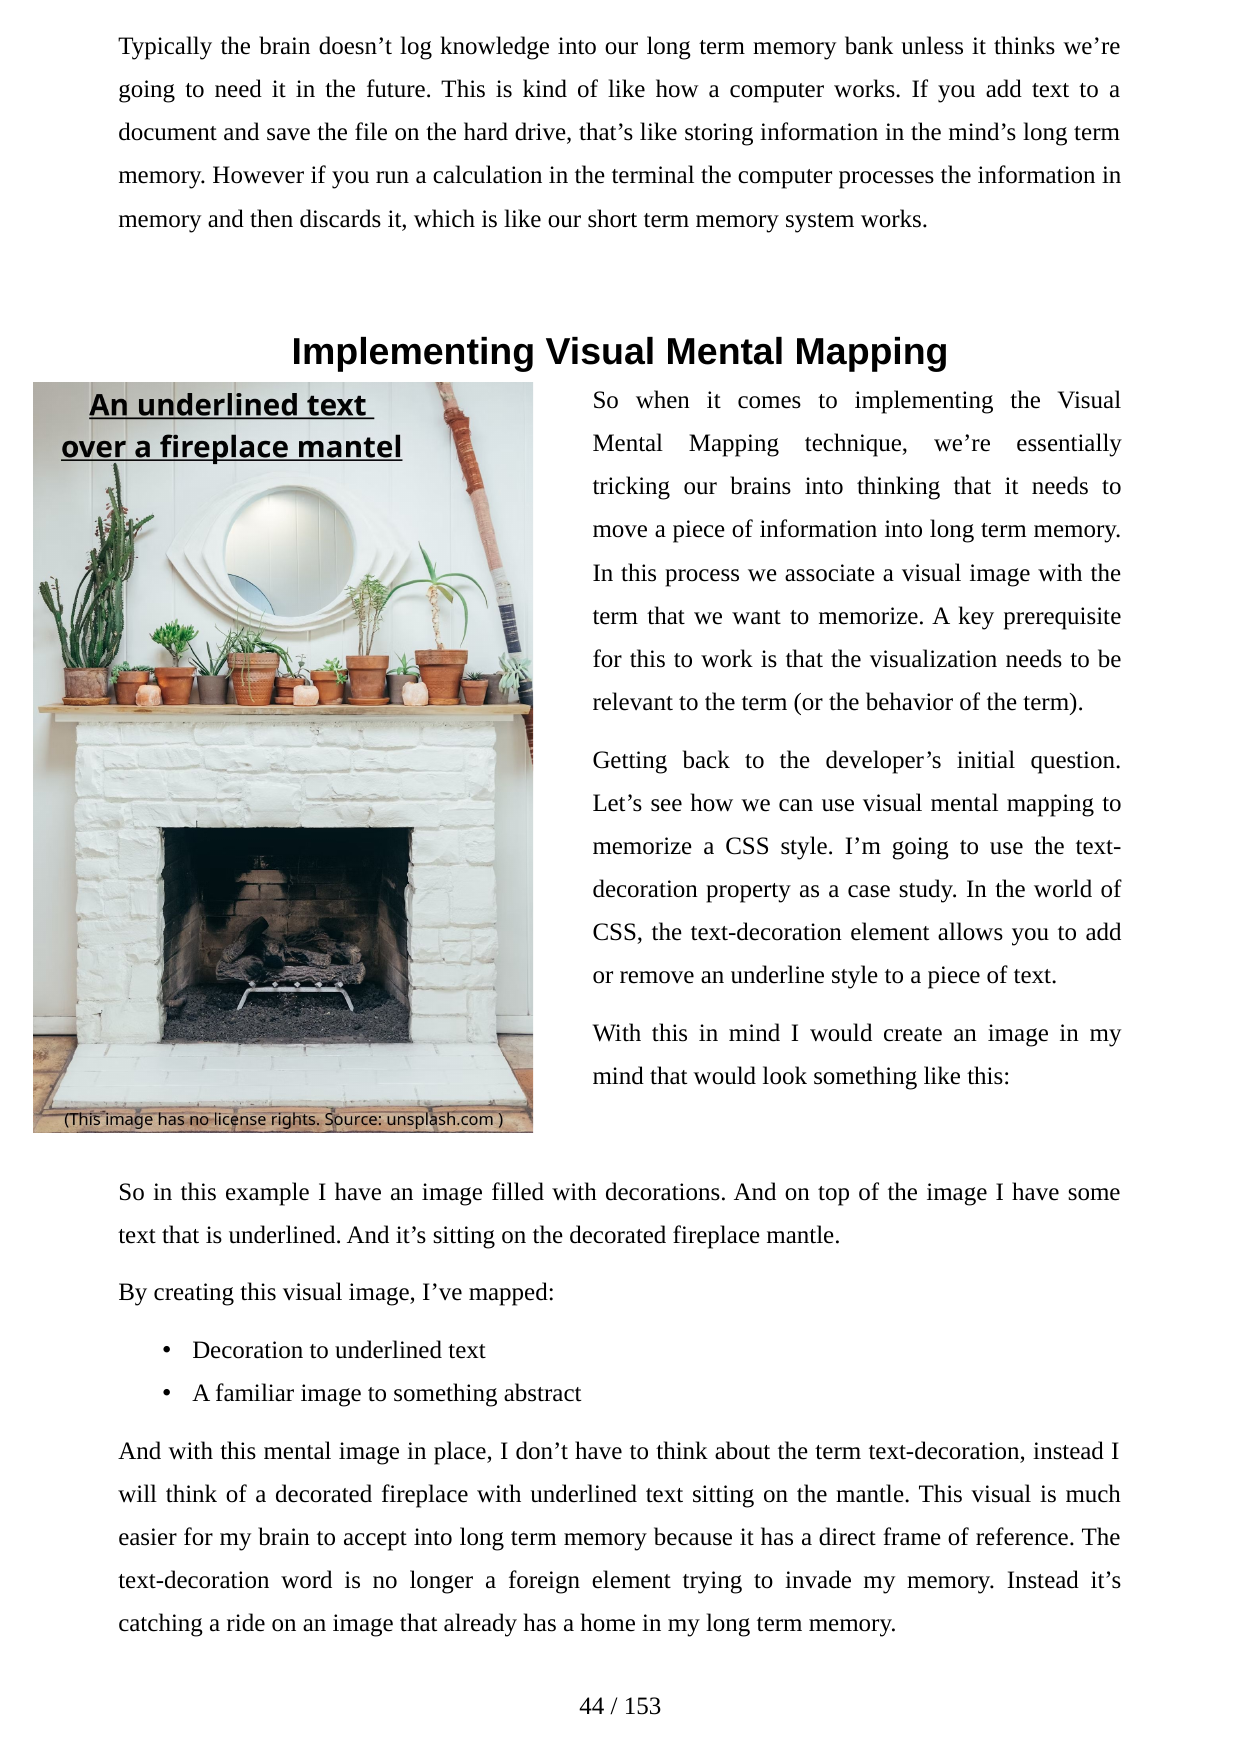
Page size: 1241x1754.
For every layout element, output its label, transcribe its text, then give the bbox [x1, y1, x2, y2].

text So in this example I have an image filled with decorations. And on top of the image I have some text that is underlined. And it’s sitting on the decorated fireplace mantle. [118, 1177, 1122, 1248]
text Typically the brain doesn’t log knowledge into our long term memory bank unless it thinks we’re going to need it in the future. This is kind of like how a computer works. If you add text to a document and save the file on the hard drive, that’s like storing information in the mind’s long term memory. However if you run a calculation in the terminal the computer processes the information in memory and then discards it, which is like our short term memory system works. [118, 31, 1122, 232]
list Decoration to underlined text [162, 1335, 1122, 1364]
text Getting back to the developer’s initial question. Let’s see how we can use visual mental mapping to memorize a CSS style. I’m going to use the text-decoration property as a case study. In the world of CSS, the text-decoration element allows you to add or remove an underline style to a piece of text. [534, 745, 1122, 989]
subtitle Implementing Visual Mental Mapping [118, 329, 1122, 373]
text By creating this visual image, I’ve mapped: [118, 1277, 1122, 1306]
text So when it comes to implementing the Visual Mental Mapping technique, we’re essentially tricking our brains into thinking that it needs to move a piece of information into long term memory. In this process we associate a visual image with the term that we want to memorize. A key prerequisite for this to work is that the visualization needs to be relevant to the term (or the behavior of the term). [534, 385, 1122, 716]
text And with this mental image in place, I don’t have to think about the term text-decoration, instead I will think of a decorated fireplace with underlined text sitting on the mantle. This visual is much easier for my brain to accept into long term memory because it has a direct frame of reference. The text-decoration word is no longer a foreign element trying to invade my memory. Instead it’s catching a ride on an image that already has a home in my long term memory. [118, 1436, 1122, 1637]
list A familiar image to something abstract [162, 1378, 1122, 1407]
text With this in mind I would create an image in my mind that would look something like this: [534, 1018, 1122, 1090]
picture [33, 382, 534, 1133]
